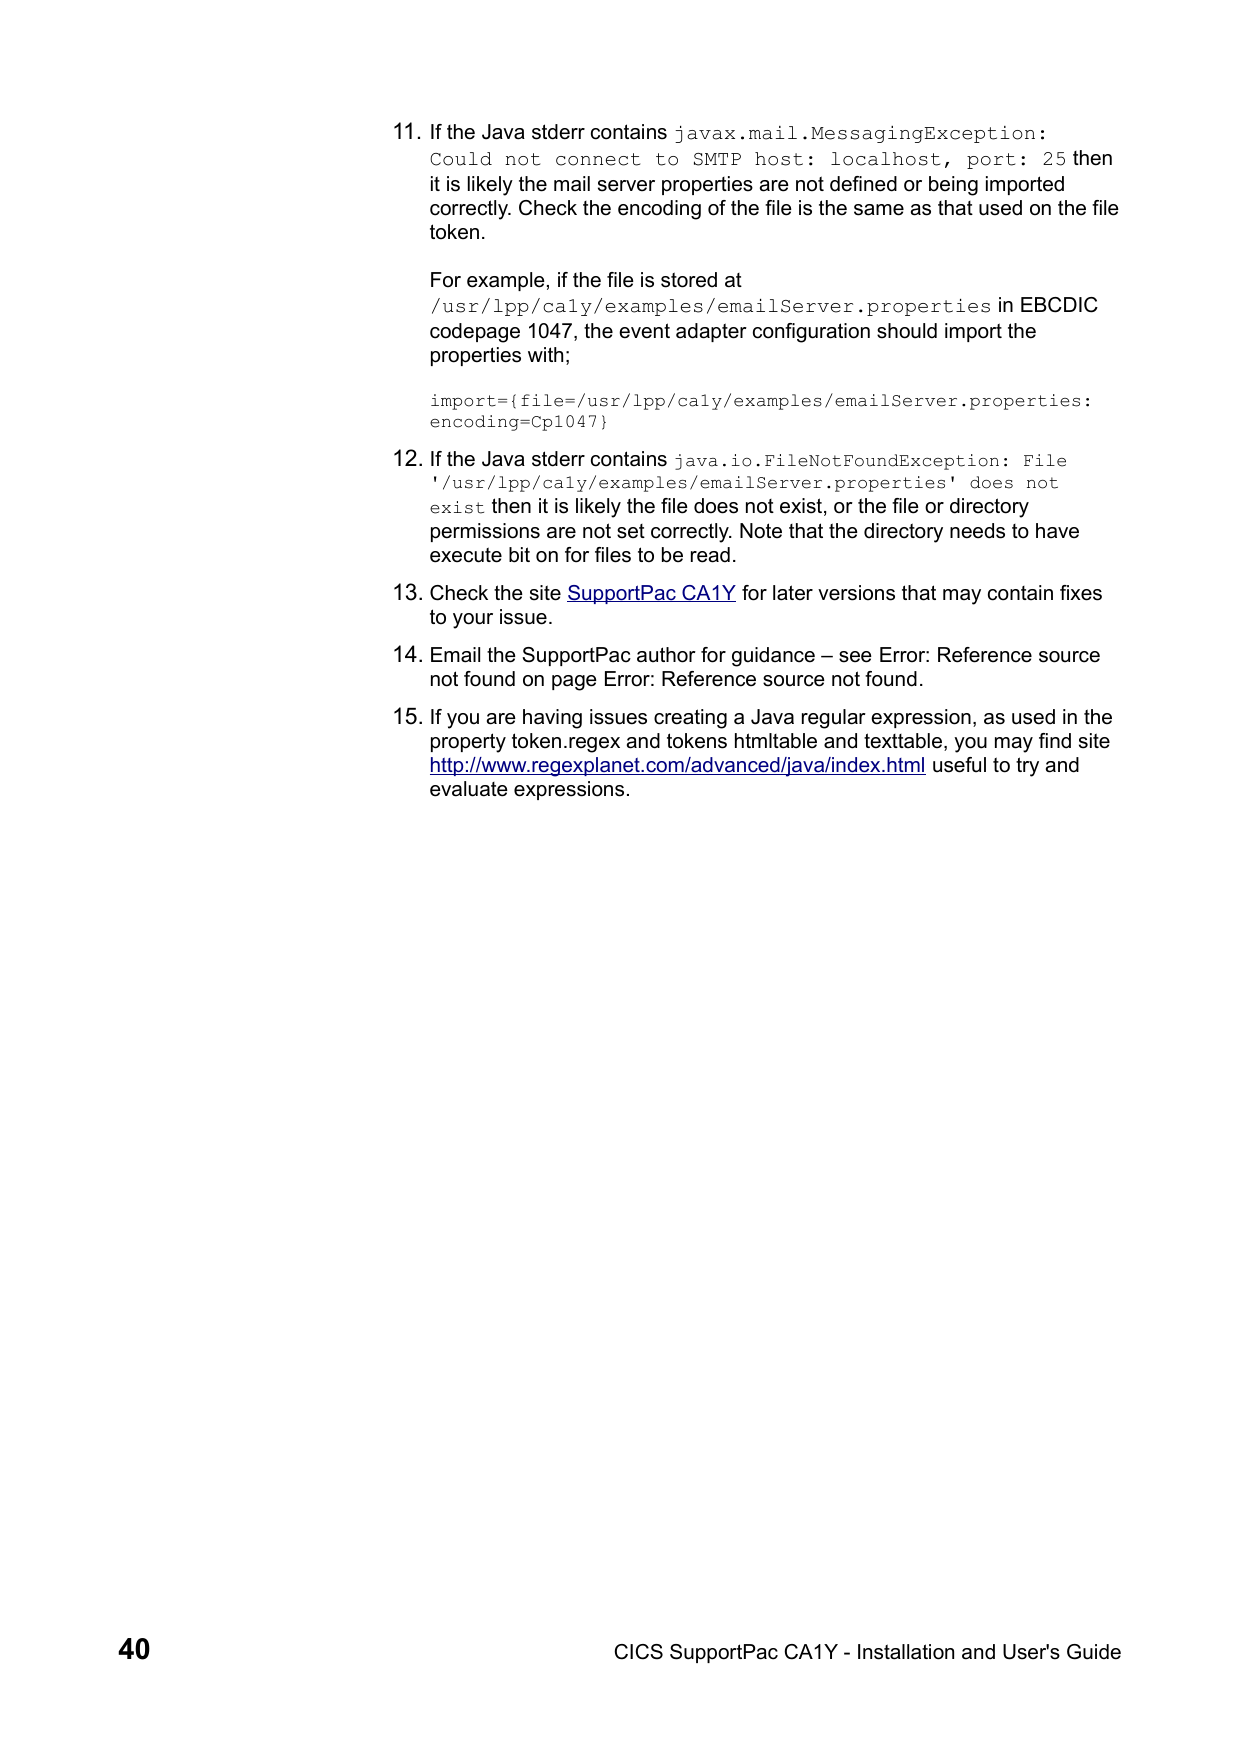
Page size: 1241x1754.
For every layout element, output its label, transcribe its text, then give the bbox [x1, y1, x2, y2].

list Check the site SupportPac CA1Y for later versions that may contain fixes to your issue. [392, 578, 1122, 629]
list Email the SupportPac author for guidance – see Error: Reference source not found on page Error: Reference source not found. [392, 641, 1122, 691]
list If you are having issues creating a Java regular expression, as used in the property token.regex and tokens htmltable and texttable, you may find site http://www.regexplanet.com/advanced/java/index.html useful to try and evaluate expressions. [392, 703, 1122, 801]
list If the Java stderr contains javax.mail.MessagingException: Could not connect to SMTP host: localhost, port: 25 then it is likely the mail server properties are not defined or being imported correctly. Check the encoding of the file is the same as that used on the file token. For example, if the file is stored at /usr/lpp/ca1y/examples/emailServer.properties in EBCDIC codepage 1047, the event adapter configuration should import the properties with; import={file=/usr/lpp/ca1y/examples/emailServer.properties: encoding=Cp1047} [392, 118, 1122, 433]
list If the Java stderr contains java.io.FileNotFoundException: File '/usr/lpp/ca1y/examples/emailServer.properties' does not exist then it is likely the file does not exist, or the file or directory permissions are not set correctly. Note that the directory needs to have execute bit on for files to be read. [392, 445, 1122, 567]
